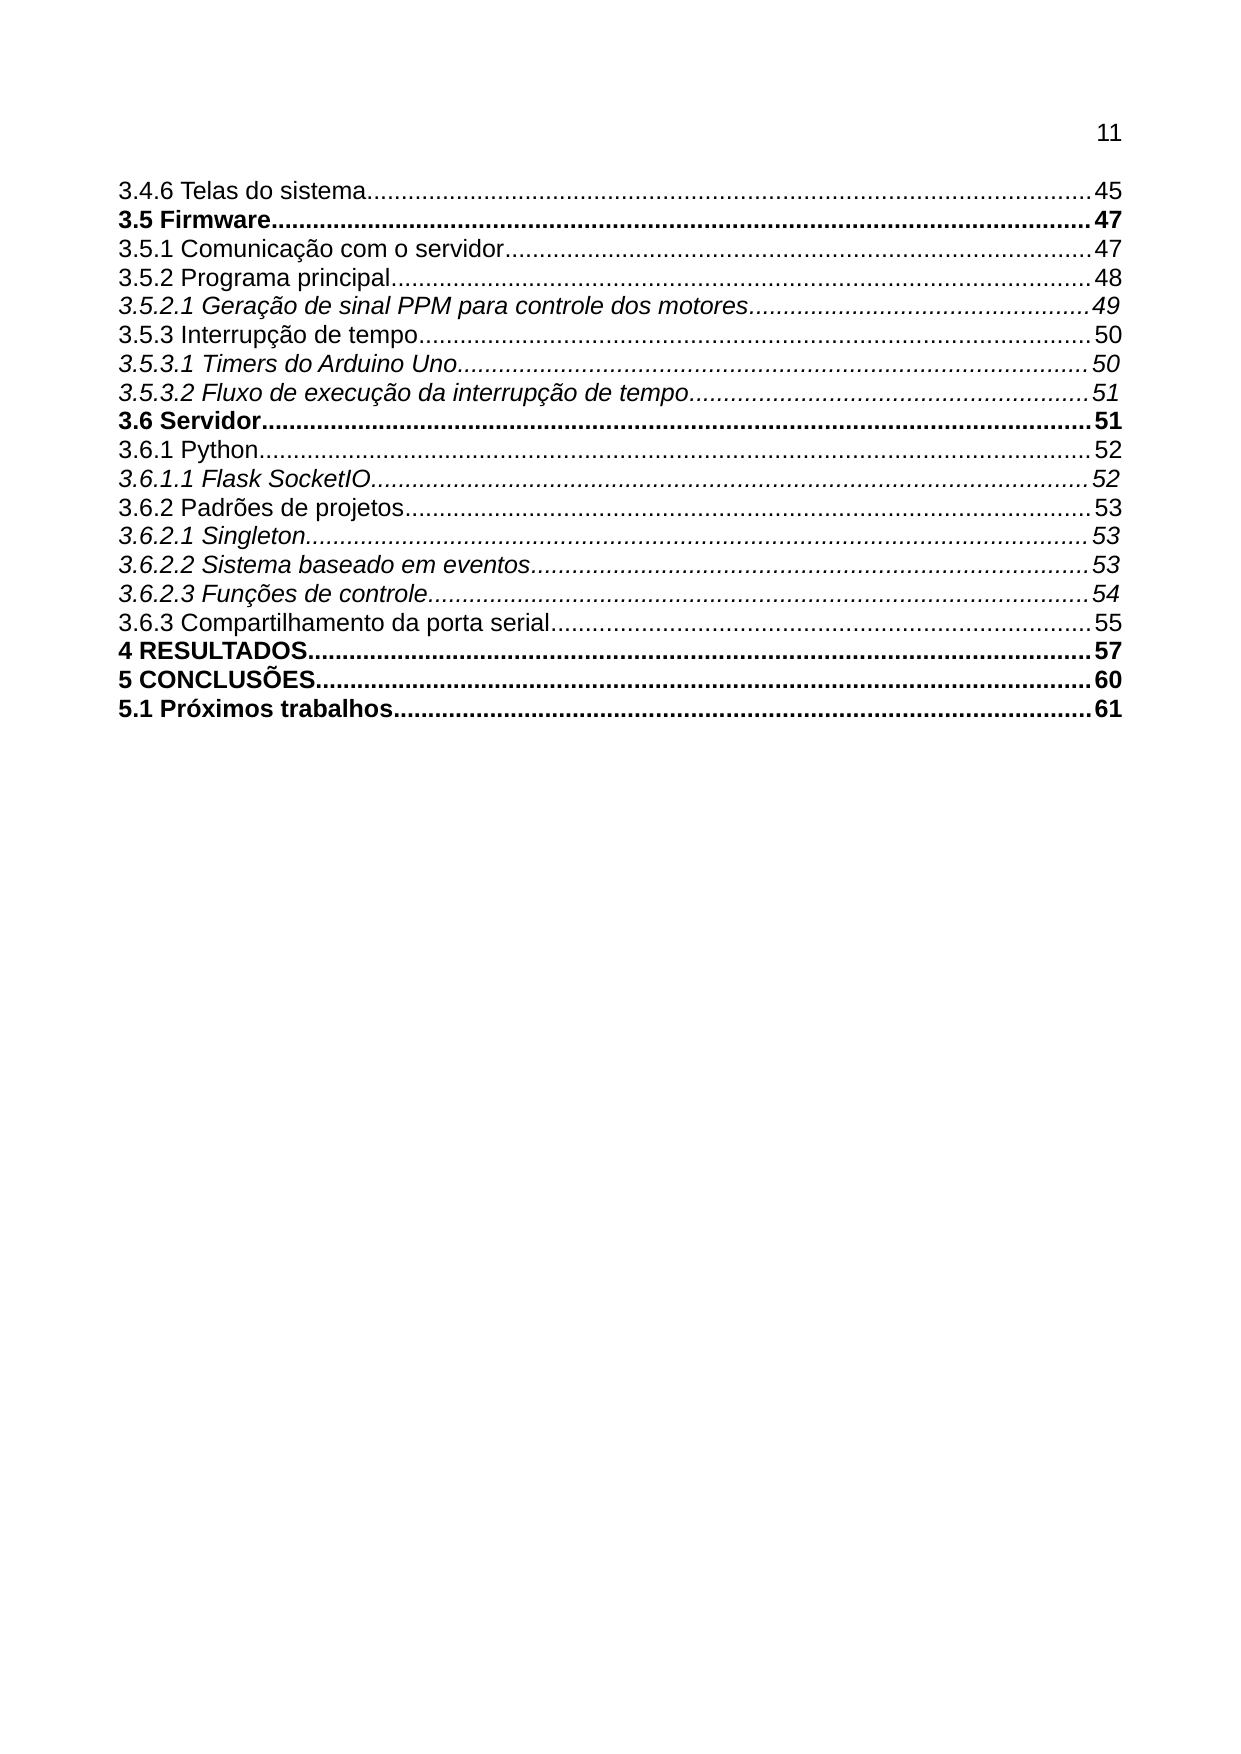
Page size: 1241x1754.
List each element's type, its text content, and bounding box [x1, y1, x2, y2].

text 3.6.1.1 Flask SocketIO 52 [118, 464, 1122, 493]
text 3.5.3 Interrupção de tempo 50 [118, 320, 1122, 349]
text 3.5 Firmware 47 [118, 205, 1122, 234]
text 3.5.3.1 Timers do Arduino Uno 50 [118, 349, 1122, 378]
text 5.1 Próximos trabalhos 61 [118, 694, 1122, 723]
text 3.6.2 Padrões de projetos 53 [118, 493, 1122, 521]
text 3.6.2.3 Funções de controle 54 [118, 579, 1122, 608]
text 3.6.3 Compartilhamento da porta serial 55 [118, 608, 1122, 636]
text 3.5.1 Comunicação com o servidor 47 [118, 234, 1122, 263]
text 3.6.1 Python 52 [118, 435, 1122, 464]
text 3.5.2 Programa principal 48 [118, 263, 1122, 291]
text 5 CONCLUSÕES 60 [118, 665, 1122, 694]
text 3.5.3.2 Fluxo de execução da interrupção de tempo 51 [118, 378, 1122, 406]
text 3.4.6 Telas do sistema 45 [118, 176, 1122, 205]
text 3.6 Servidor 51 [118, 406, 1122, 435]
text 3.6.2.2 Sistema baseado em eventos 53 [118, 550, 1122, 579]
text 3.6.2.1 Singleton 53 [118, 521, 1122, 550]
text 3.5.2.1 Geração de sinal PPM para controle dos motores 49 [118, 291, 1122, 320]
text 4 RESULTADOS 57 [118, 636, 1122, 665]
